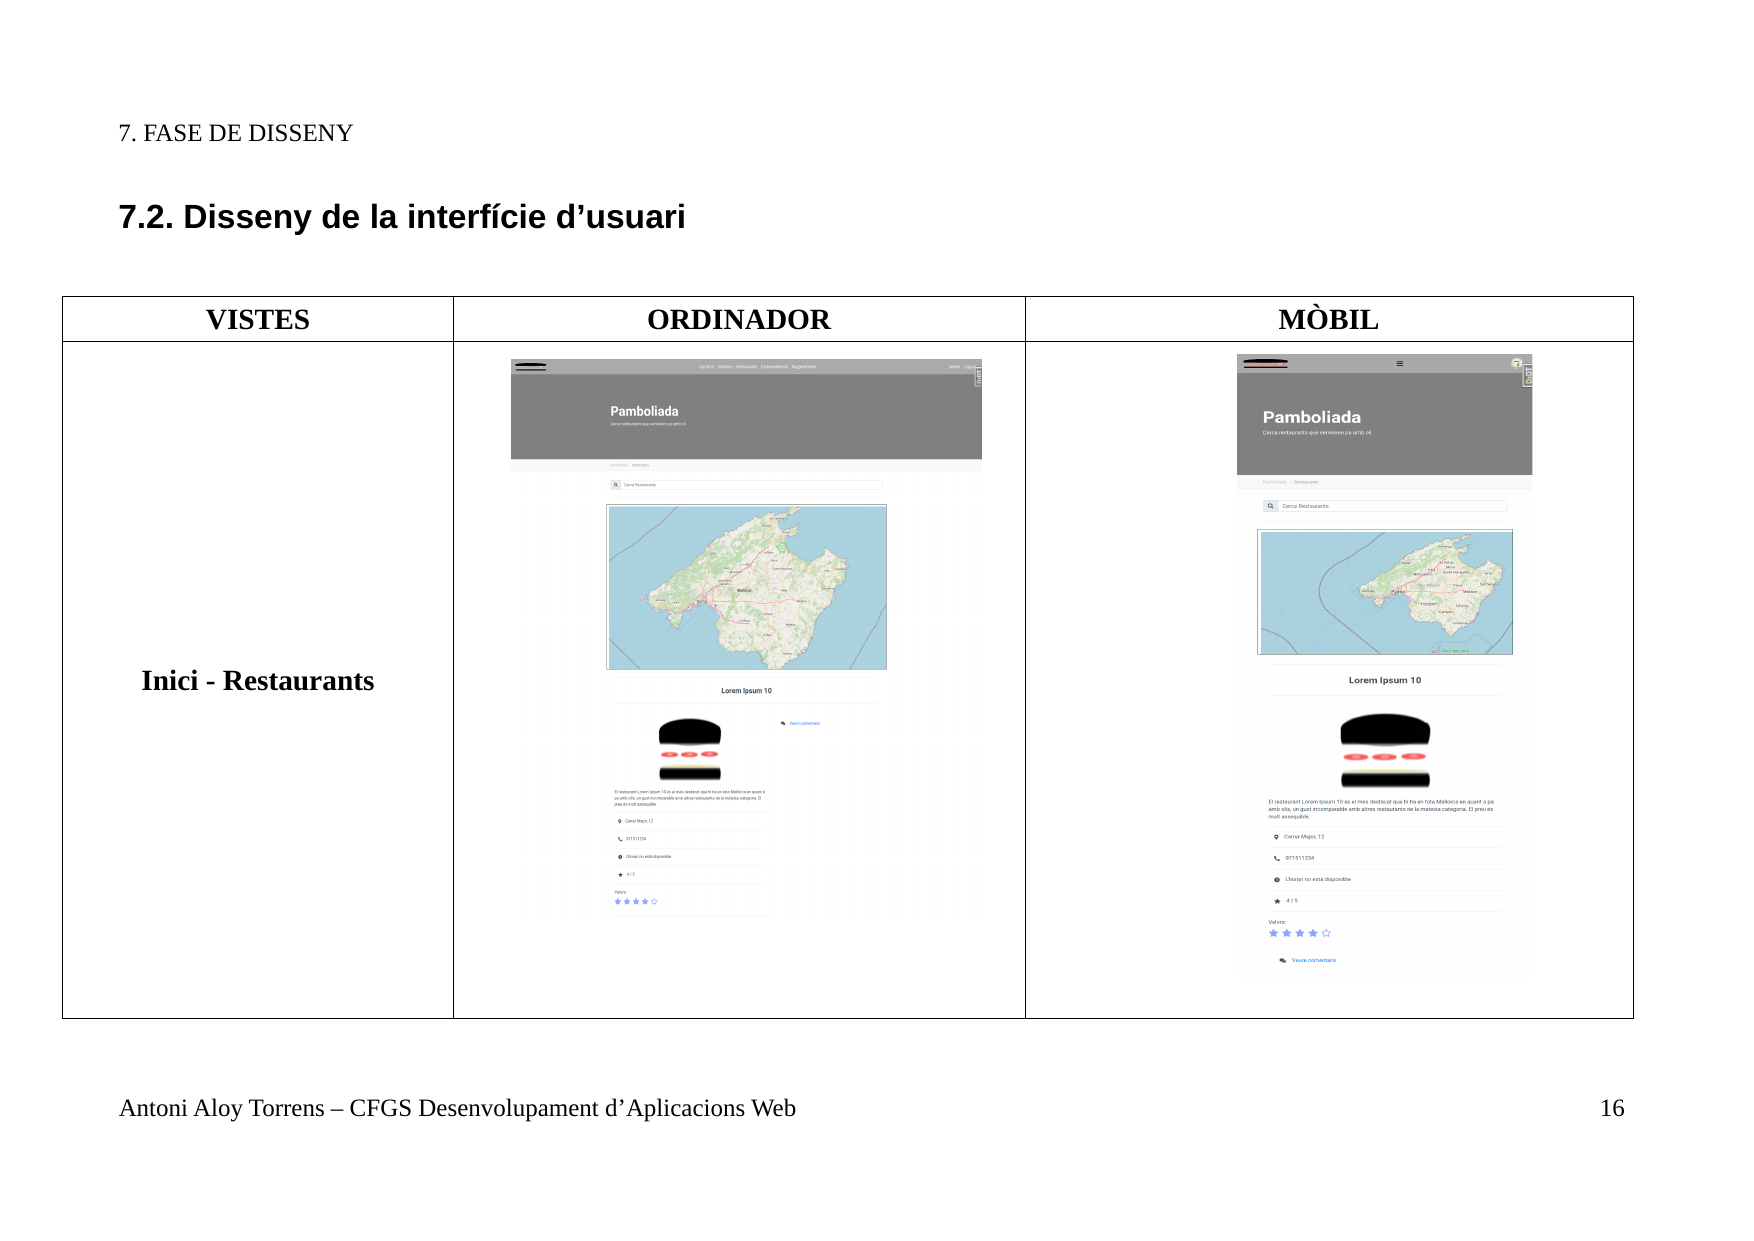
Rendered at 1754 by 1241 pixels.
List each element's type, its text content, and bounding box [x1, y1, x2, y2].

picture [511, 359, 982, 924]
table_cell [454, 342, 1025, 1018]
picture [1237, 354, 1533, 979]
table_cell Inici - Restaurants [63, 342, 453, 1018]
table_header VISTES [63, 297, 453, 341]
table_cell [1026, 342, 1633, 1018]
subtitle 7.2. Disseny de la interfície d’usuari [118, 197, 1636, 236]
table_header MÒBIL [1026, 297, 1633, 341]
table_header ORDINADOR [454, 297, 1025, 341]
